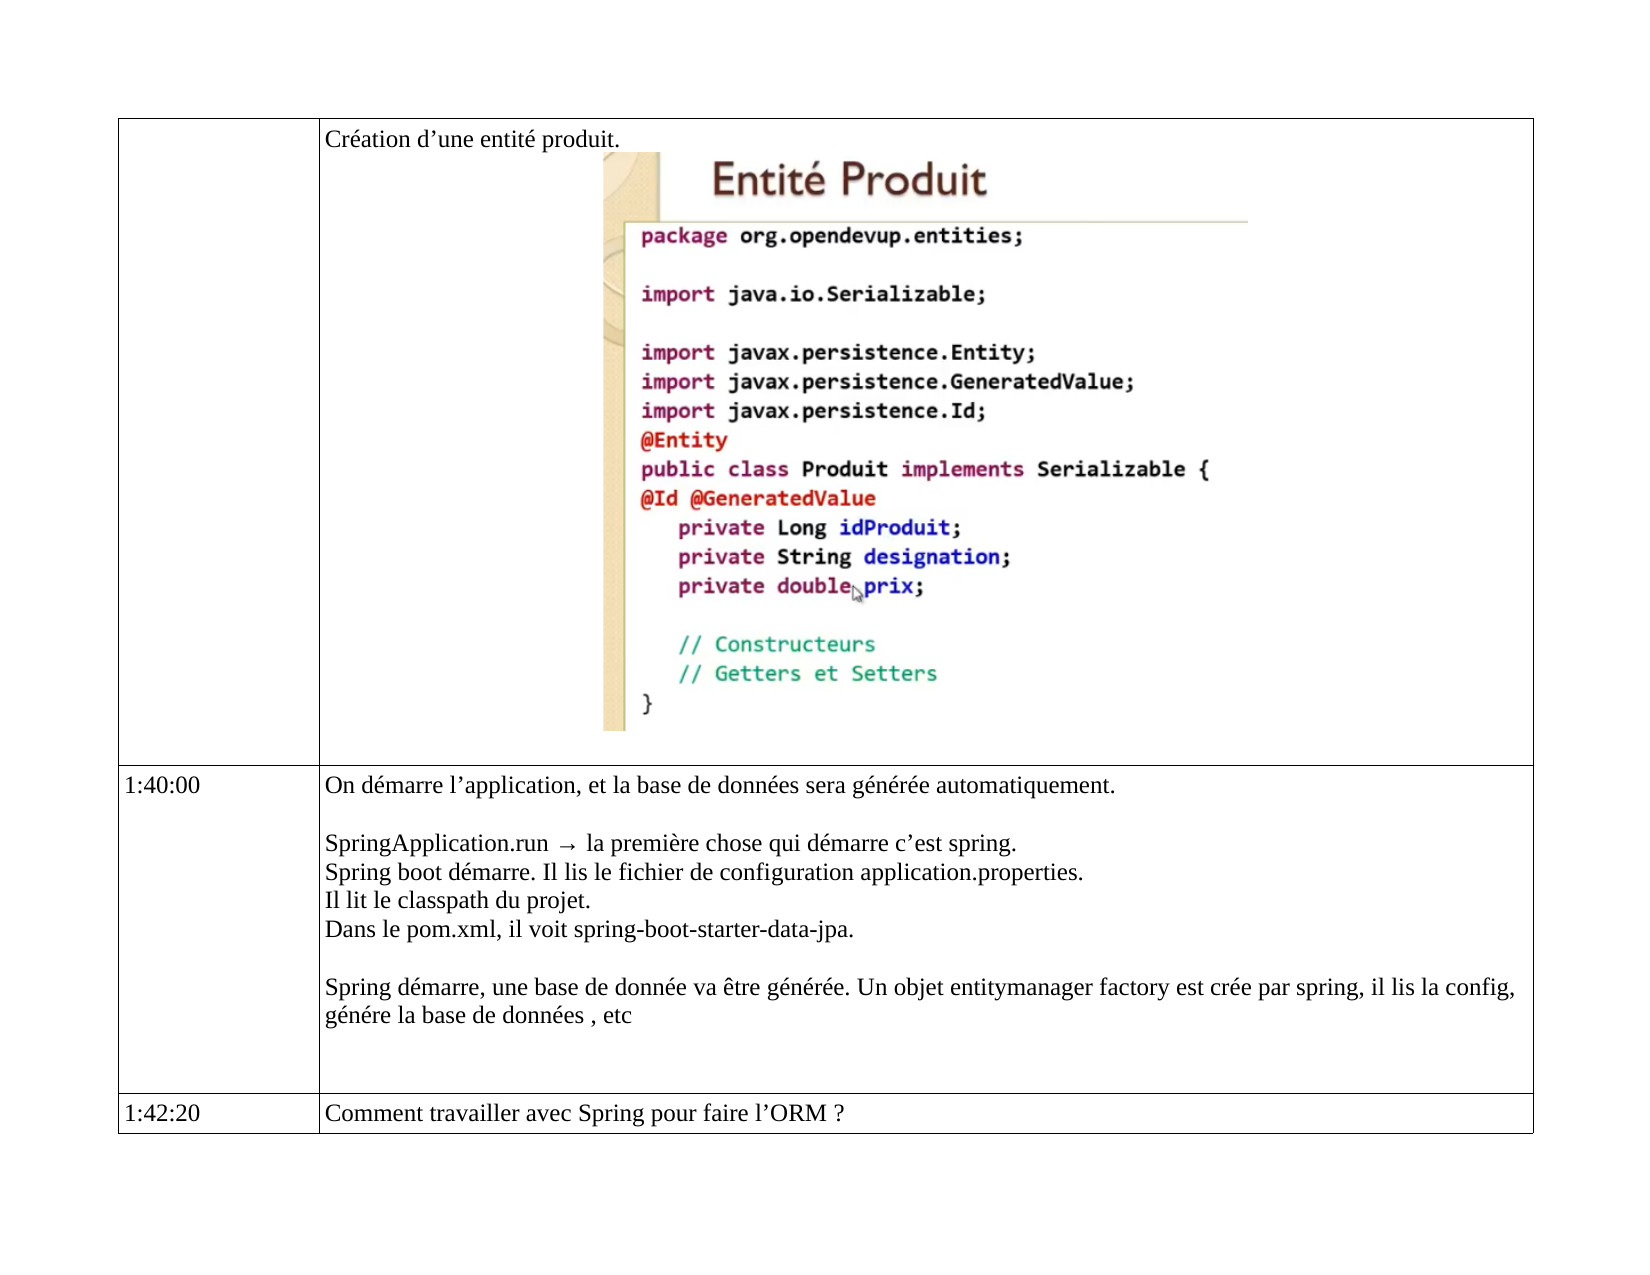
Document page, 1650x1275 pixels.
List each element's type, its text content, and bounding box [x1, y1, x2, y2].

table_cell On démarre l’application, et la base de données sera générée automatiquement. SpringApplication.run → la première chose qui démarre c’est spring. Spring boot démarre. Il lis le fichier de configuration application.properties. Il lit le classpath du projet. Dans le pom.xml, il voit spring-boot-starter-data-jpa. Spring démarre, une base de donnée va être générée. Un objet entitymanager factory est crée par spring, il lis la config, génére la base de données , etc [320, 766, 1533, 1092]
table_cell 1:42:20 [119, 1094, 319, 1133]
picture [603, 152, 1248, 731]
table_cell Comment travailler avec Spring pour faire l’ORM ? [320, 1094, 1533, 1133]
table_cell [119, 119, 319, 765]
table_cell Création d’une entité produit. [320, 119, 1533, 765]
table_cell 1:40:00 [119, 766, 319, 1092]
